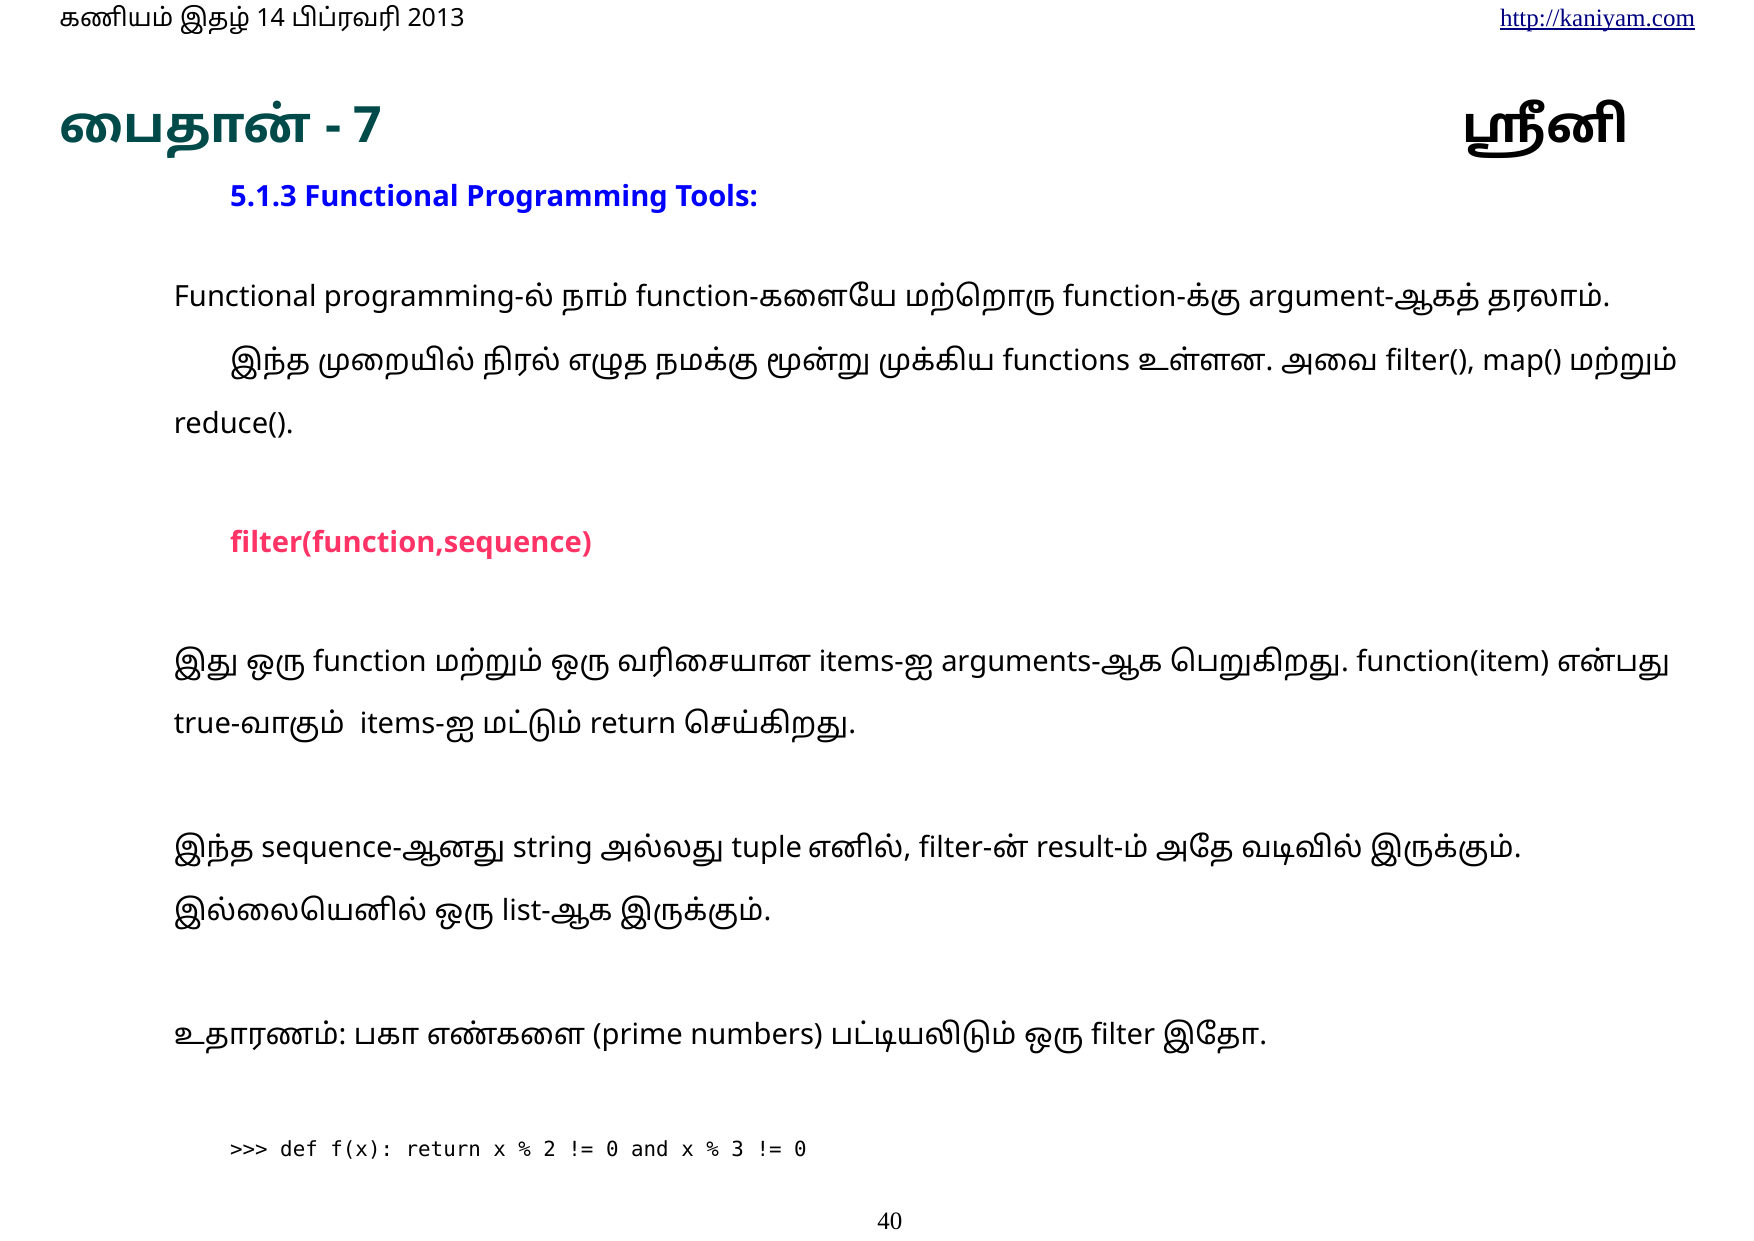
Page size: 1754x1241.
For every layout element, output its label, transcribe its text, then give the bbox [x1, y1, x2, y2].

text filter(function,sequence) [174, 521, 1695, 561]
subtitle பைதான் - 7 ஸ்ரீனி [59, 89, 1695, 163]
text Functional programming-ல் நாம் function-களையே மற்றொரு function-க்கு argument-ஆகத் தரலாம். [174, 215, 1695, 318]
text உதாரணம்: பகா எண்களை (prime numbers) பட்டியலிடும் ஒரு filter இதோ. [174, 954, 1695, 1057]
text இந்த முறையில் நிரல் எழுத நமக்கு மூன்று முக்கிய functions உள்ளன. அவை filter(), map() மற்றும் reduce(). [174, 339, 1695, 442]
text 5.1.3 Functional Programming Tools: [174, 176, 1695, 215]
text இது ஒரு function மற்றும் ஒரு வரிசையான items-ஐ arguments-ஆக பெறுகிறது. function(item) என்பது true-வாகும் items-ஐ மட்டும் return செய்கிறது. [174, 581, 1695, 746]
text இந்த sequence-ஆனது string அல்லது tupleஎனில், filter-ன் result-ம் அதே வடிவில் இருக்கும். இல்லையெனில் ஒரு list-ஆக இருக்கும். [174, 767, 1695, 933]
text >>> def f(x): return x % 2 != 0 and x % 3 != 0 [174, 1137, 1695, 1162]
